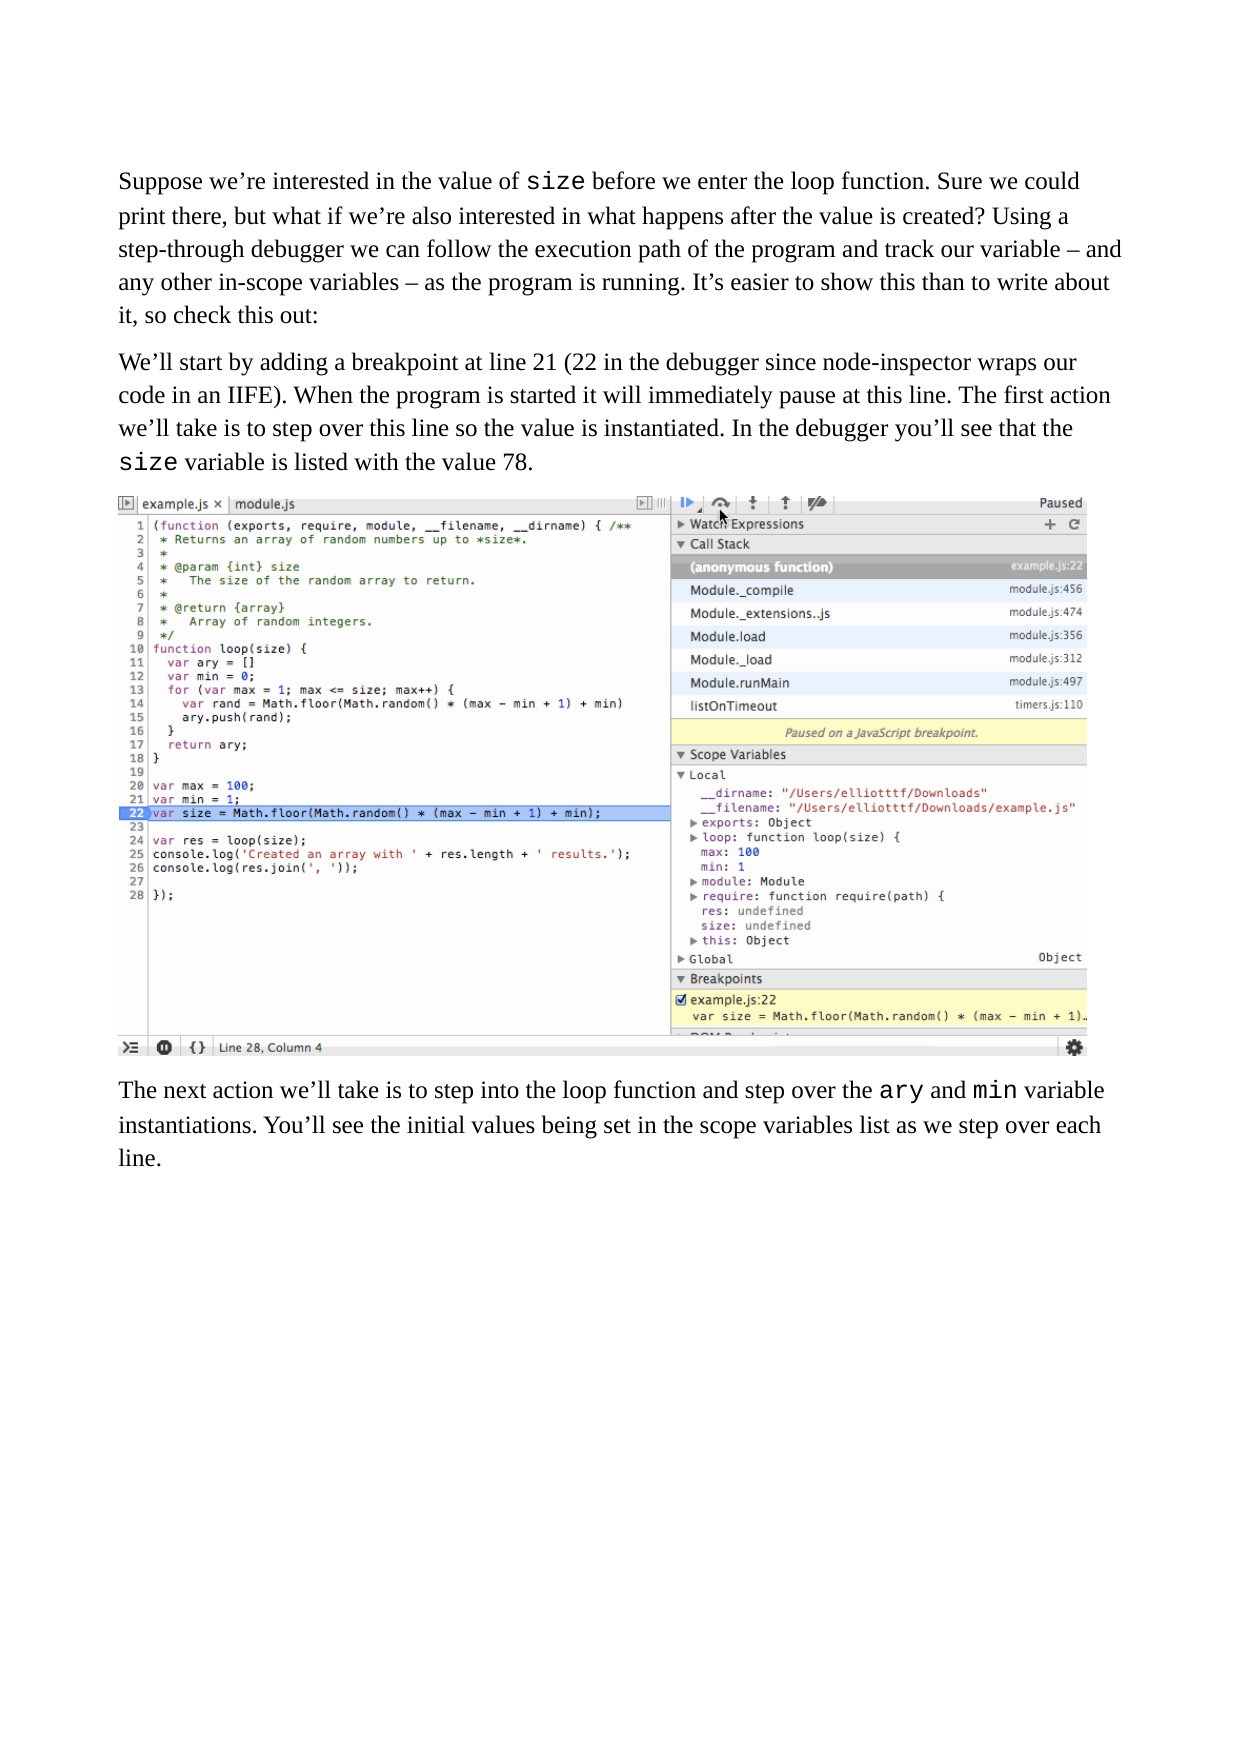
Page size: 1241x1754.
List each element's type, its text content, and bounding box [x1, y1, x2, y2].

text We’ll start by adding a breakpoint at line 21 (22 in the debugger since node-inspector wraps our code in an IIFE). When the program is started it will immediately pause at this line. The first action we’ll take is to step over this line so the value is instantiated. In the debugger you’ll see that the size variable is listed with the value 78. [118, 347, 1122, 477]
picture [118, 496, 1087, 1056]
text The next action we’ll take is to step into the loop function and step over the ary and min variable instantiations. You’ll see the initial values being set in the scope variables list as we step over each line. [118, 1075, 1122, 1172]
text Suppose we’re interested in the value of size before we enter the loop function. Sure we could print there, but what if we’re also interested in what happens after the value is created? Using a step-through debugger we can follow the execution path of the program and track our variable – and any other in-scope variables – as the program is running. It’s easier to show this than to write about it, so check this out: [118, 166, 1122, 329]
